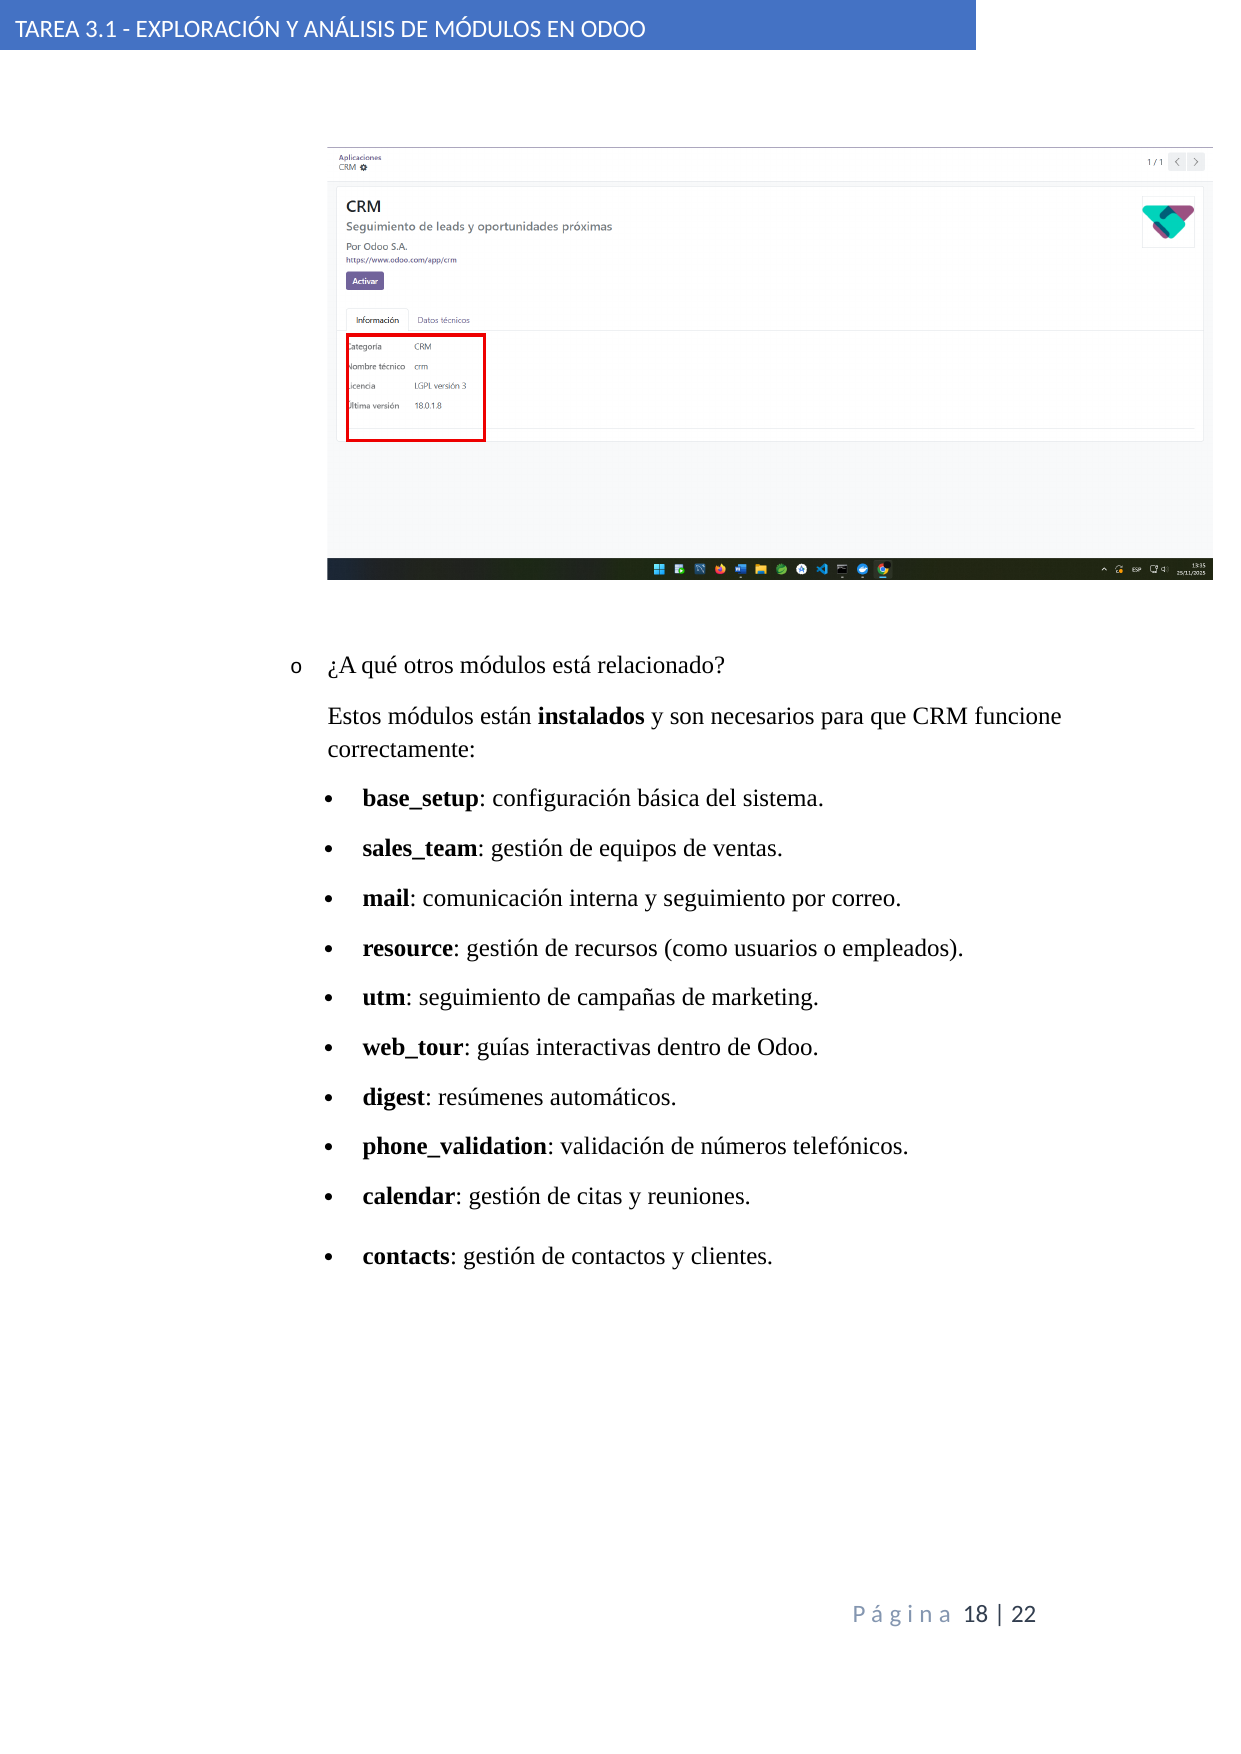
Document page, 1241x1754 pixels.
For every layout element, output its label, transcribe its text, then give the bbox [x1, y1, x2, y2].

list sales_team: gestión de equipos de ventas. [325, 833, 1063, 862]
list phone_validation: validación de números telefónicos. [325, 1131, 1063, 1160]
list ¿A qué otros módulos está relacionado? [290, 650, 1063, 680]
list utm: seguimiento de campañas de marketing. [325, 982, 1063, 1011]
list digest: resúmenes automáticos. [325, 1082, 1063, 1110]
list contacts: gestión de contactos y clientes. [325, 1241, 1063, 1270]
list mail: comunicación interna y seguimiento por correo. [325, 883, 1063, 912]
list resource: gestión de recursos (como usuarios o empleados). [325, 933, 1063, 961]
list web_tour: guías interactivas dentro de Odoo. [325, 1032, 1063, 1061]
text Estos módulos están instalados y son necesarios para que CRM funcione correctamente: [327, 701, 1063, 763]
list calendar: gestión de citas y reuniones. [325, 1181, 1063, 1210]
list base_setup: configuración básica del sistema. [325, 783, 1063, 812]
